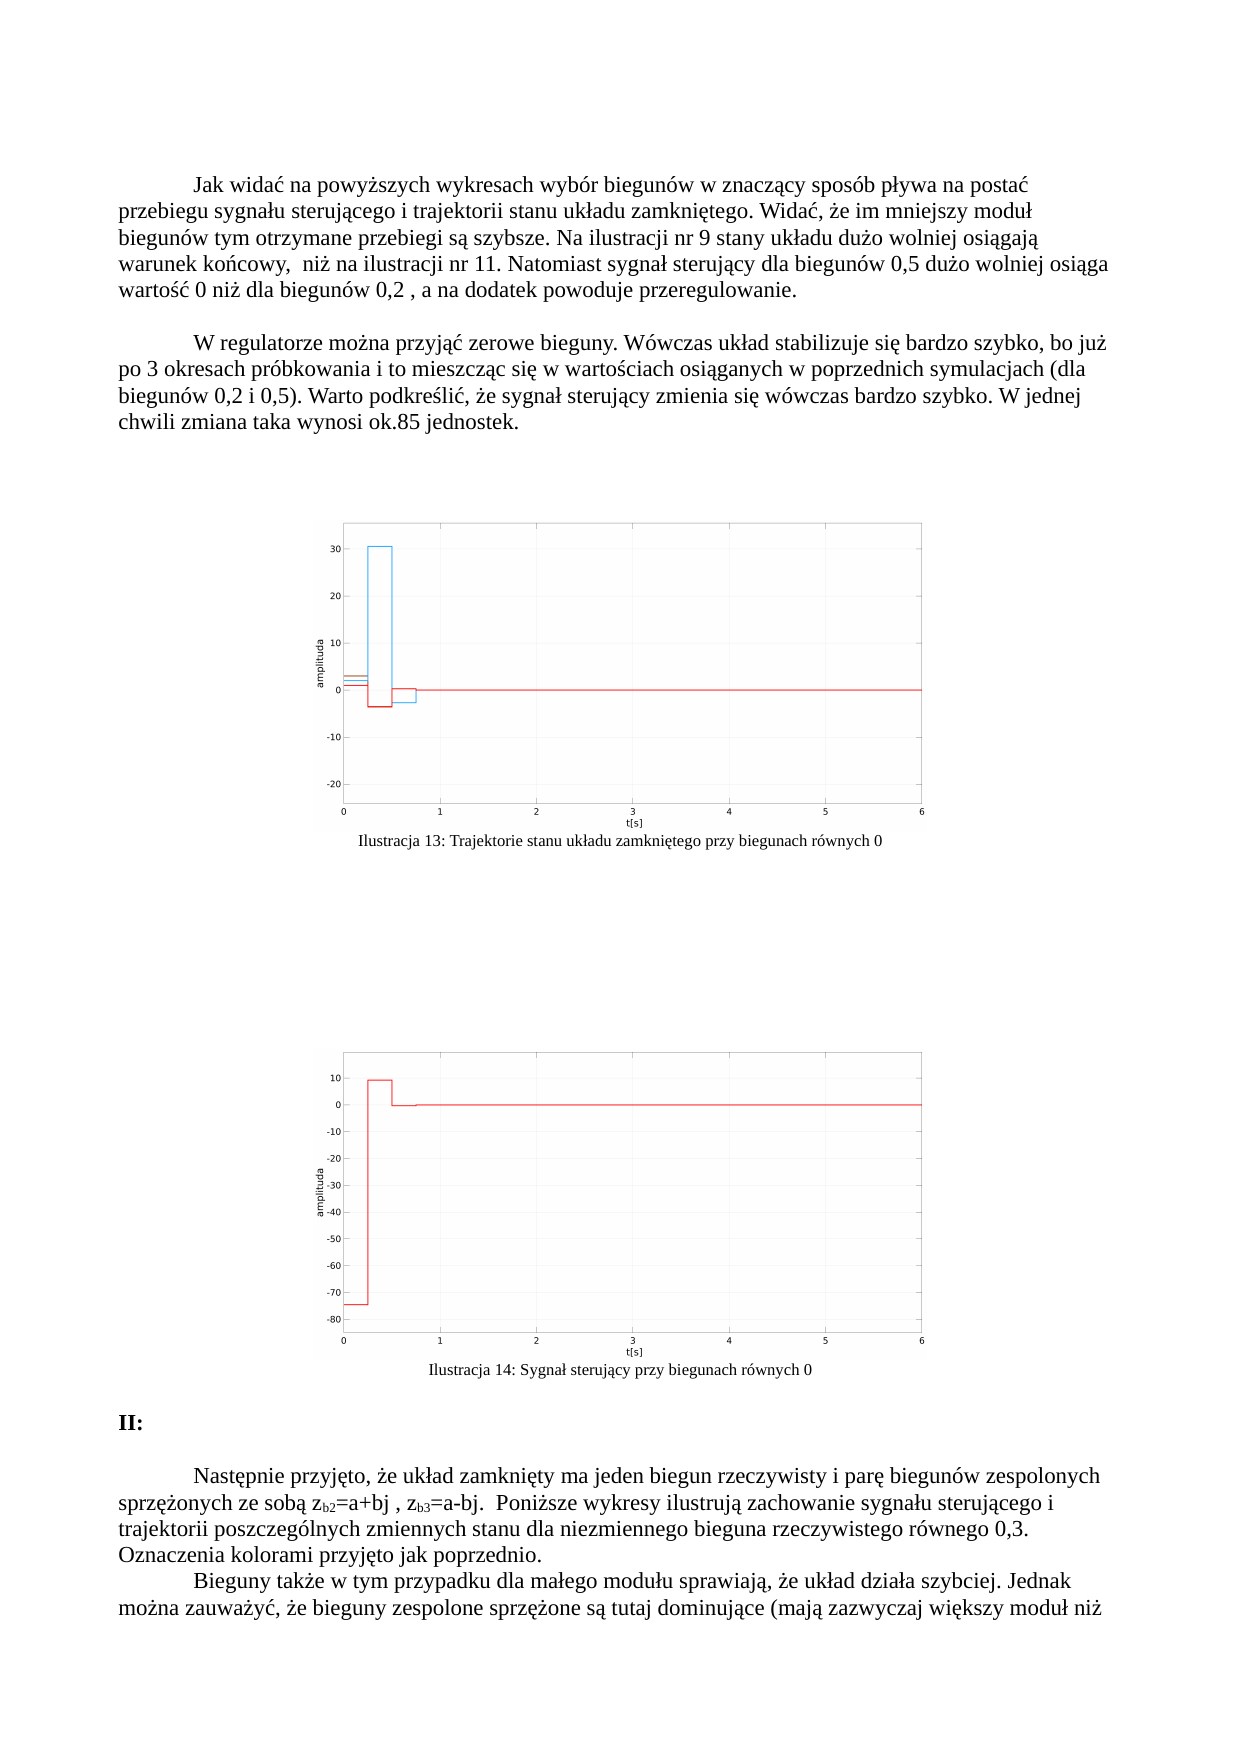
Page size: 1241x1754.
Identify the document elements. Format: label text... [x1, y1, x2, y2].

text Bieguny także w tym przypadku dla małego modułu sprawiają, że układ działa szybciej. Jednak można zauważyć, że bieguny zespolone sprzężone są tutaj dominujące (mają zazwyczaj większy moduł niż [118, 1568, 1122, 1620]
text Jak widać na powyższych wykresach wybór biegunów w znaczący sposób pływa na postać przebiegu sygnału sterującego i trajektorii stanu układu zamkniętego. Widać, że im mniejszy moduł biegunów tym otrzymane przebiegi są szybsze. Na ilustracji nr 9 stany układu dużo wolniej osiągają warunek końcowy, niż na ilustracji nr 11. Natomiast sygnał sterujący dla biegunów 0,5 dużo wolniej osiąga wartość 0 niż dla biegunów 0,2 , a na dodatek powoduje przeregulowanie. [118, 171, 1122, 303]
picture [313, 520, 927, 831]
text W regulatorze można przyjąć zerowe bieguny. Wówczas układ stabilizuje się bardzo szybko, bo już po 3 okresach próbkowania i to mieszcząc się w wartościach osiąganych w poprzednich symulacjach (dla biegunów 0,2 i 0,5). Warto podkreślić, że sygnał sterujący zmienia się wówczas bardzo szybko. W jednej chwili zmiana taka wynosi ok.85 jednostek. [118, 329, 1122, 434]
text Ilustracja 13: Trajektorie stanu układu zamkniętego przy biegunach równych 0 [313, 831, 927, 849]
text Ilustracja 14: Sygnał sterujący przy biegunach równych 0 [313, 1360, 927, 1378]
picture [313, 1049, 927, 1360]
text II: [118, 1409, 1122, 1436]
text Następnie przyjęto, że układ zamknięty ma jeden biegun rzeczywisty i parę biegunów zespolonych sprzężonych ze sobą zb2=a+bj , zb3=a-bj. Poniższe wykresy ilustrują zachowanie sygnału sterującego i trajektorii poszczególnych zmiennych stanu dla niezmiennego bieguna rzeczywistego równego 0,3. Oznaczenia kolorami przyjęto jak poprzednio. [118, 1462, 1122, 1568]
